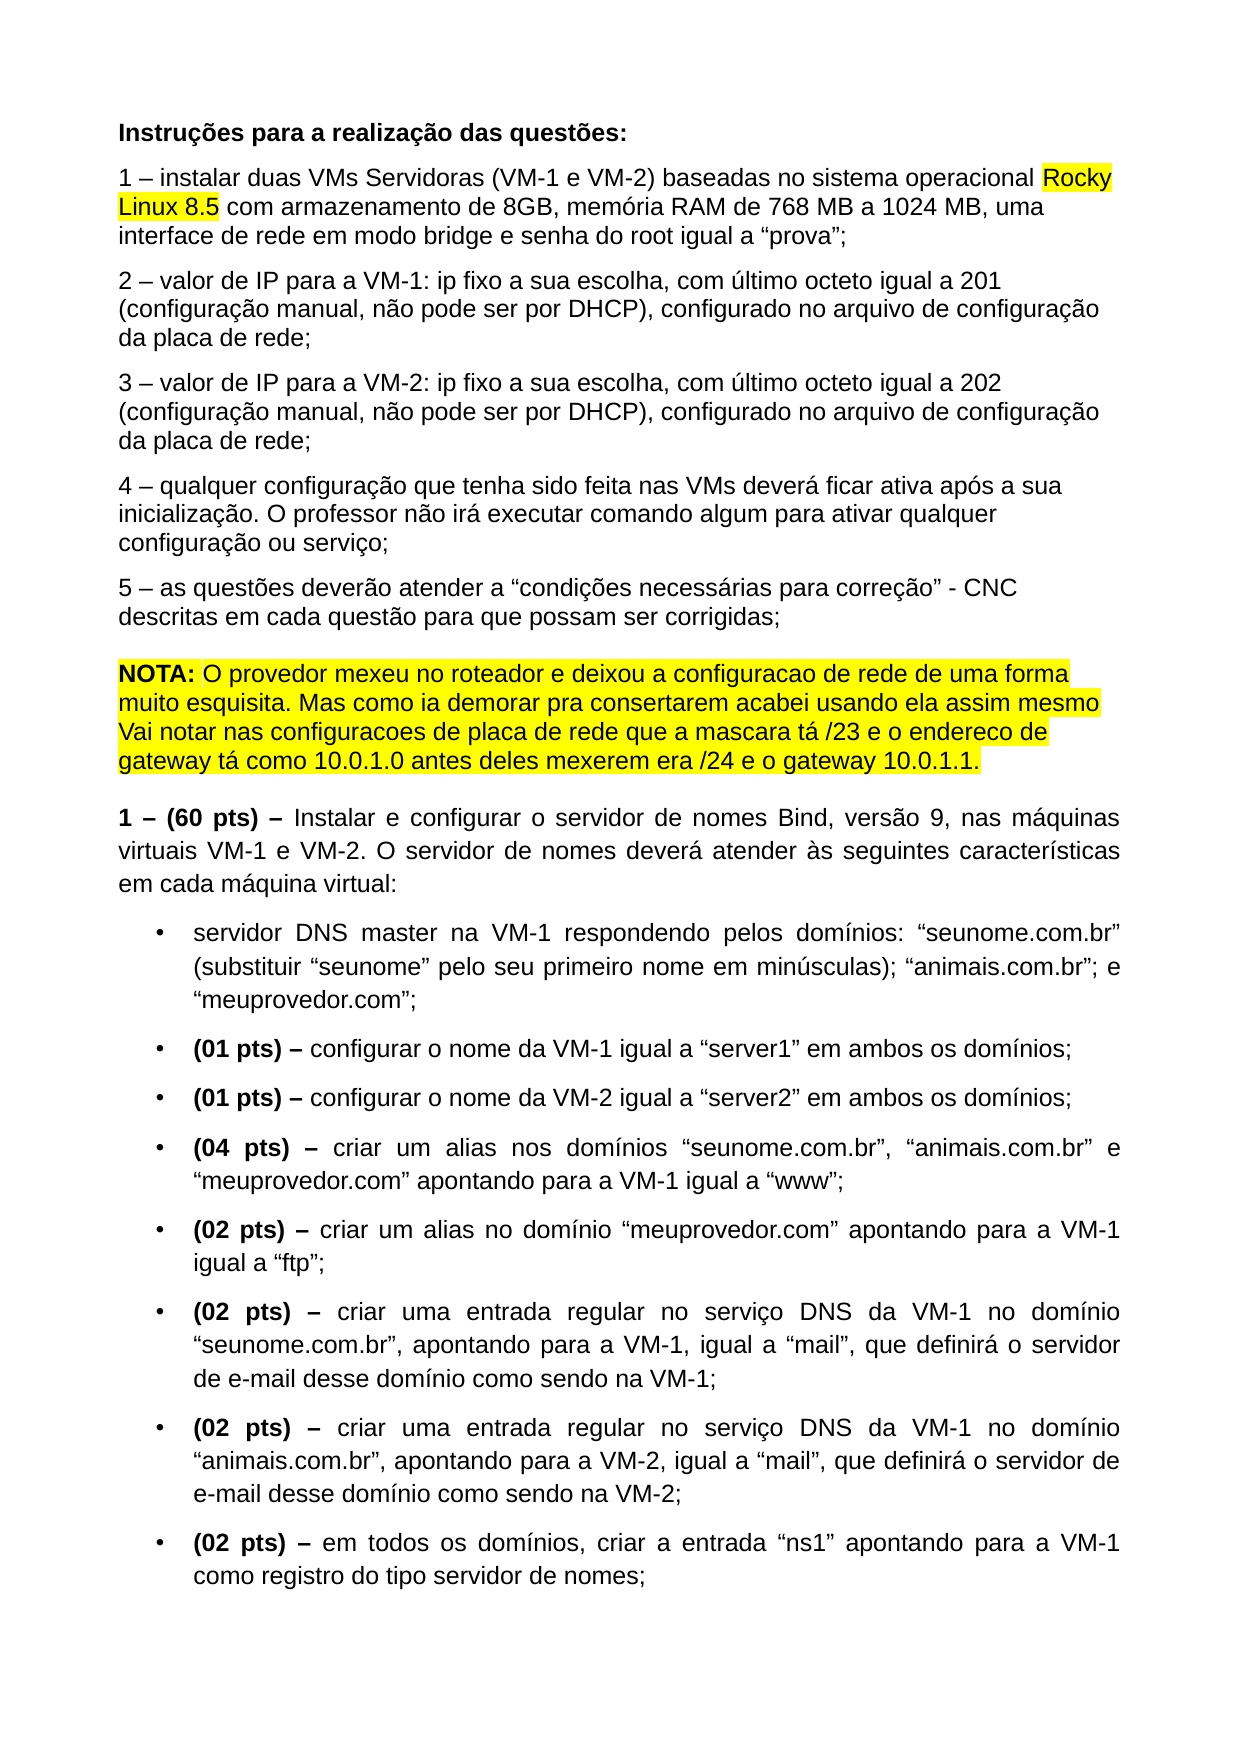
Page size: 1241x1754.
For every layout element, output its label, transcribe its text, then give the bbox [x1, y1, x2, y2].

list (04 pts) – criar um alias nos domínios “seunome.com.br”, “animais.com.br” e “meuprovedor.com” apontando para a VM-1 igual a “www”; [156, 1133, 1122, 1194]
text Instruções para a realização das questões: [118, 118, 1122, 147]
list (02 pts) – criar uma entrada regular no serviço DNS da VM-1 no domínio “seunome.com.br”, apontando para a VM-1, igual a “mail”, que definirá o servidor de e-mail desse domínio como sendo na VM-1; [156, 1297, 1122, 1392]
text 4 – qualquer configuração que tenha sido feita nas VMs deverá ficar ativa após a sua inicialização. O professor não irá executar comando algum para ativar qualquer configuração ou serviço; [118, 471, 1122, 557]
text 1 – instalar duas VMs Servidoras (VM-1 e VM-2) baseadas no sistema operacional Rocky Linux 8.5 com armazenamento de 8GB, memória RAM de 768 MB a 1024 MB, uma interface de rede em modo bridge e senha do root igual a “prova”; [118, 163, 1122, 249]
list (01 pts) – configurar o nome da VM-2 igual a “server2” em ambos os domínios; [156, 1083, 1122, 1112]
list servidor DNS master na VM-1 respondendo pelos domínios: “seunome.com.br” (substituir “seunome” pelo seu primeiro nome em minúsculas); “animais.com.br”; e “meuprovedor.com”; [156, 918, 1122, 1013]
text 3 – valor de IP para a VM-2: ip fixo a sua escolha, com último octeto igual a 202 (configuração manual, não pode ser por DHCP), configurado no arquivo de configuração da placa de rede; [118, 368, 1122, 454]
text 5 – as questões deverão atender a “condições necessárias para correção” - CNC descritas em cada questão para que possam ser corrigidas; [118, 573, 1122, 631]
text 2 – valor de IP para a VM-1: ip fixo a sua escolha, com último octeto igual a 201 (configuração manual, não pode ser por DHCP), configurado no arquivo de configuração da placa de rede; [118, 266, 1122, 352]
list (01 pts) – configurar o nome da VM-1 igual a “server1” em ambos os domínios; [156, 1034, 1122, 1063]
text Vai notar nas configuracoes de placa de rede que a mascara tá /23 e o endereco de gateway tá como 10.0.1.0 antes deles mexerem era /24 e o gateway 10.0.1.1. [118, 717, 1122, 774]
list (02 pts) – em todos os domínios, criar a entrada “ns1” apontando para a VM-1 como registro do tipo servidor de nomes; [156, 1528, 1122, 1590]
text 1 – (60 pts) – Instalar e configurar o servidor de nomes Bind, versão 9, nas máquinas virtuais VM-1 e VM-2. O servidor de nomes deverá atender às seguintes características em cada máquina virtual: [118, 803, 1122, 898]
list (02 pts) – criar uma entrada regular no serviço DNS da VM-1 no domínio “animais.com.br”, apontando para a VM-2, igual a “mail”, que definirá o servidor de e-mail desse domínio como sendo na VM-2; [156, 1413, 1122, 1508]
list (02 pts) – criar um alias no domínio “meuprovedor.com” apontando para a VM-1 igual a “ftp”; [156, 1215, 1122, 1277]
text NOTA: O provedor mexeu no roteador e deixou a configuracao de rede de uma forma muito esquisita. Mas como ia demorar pra consertarem acabei usando ela assim mesmo [118, 659, 1122, 717]
